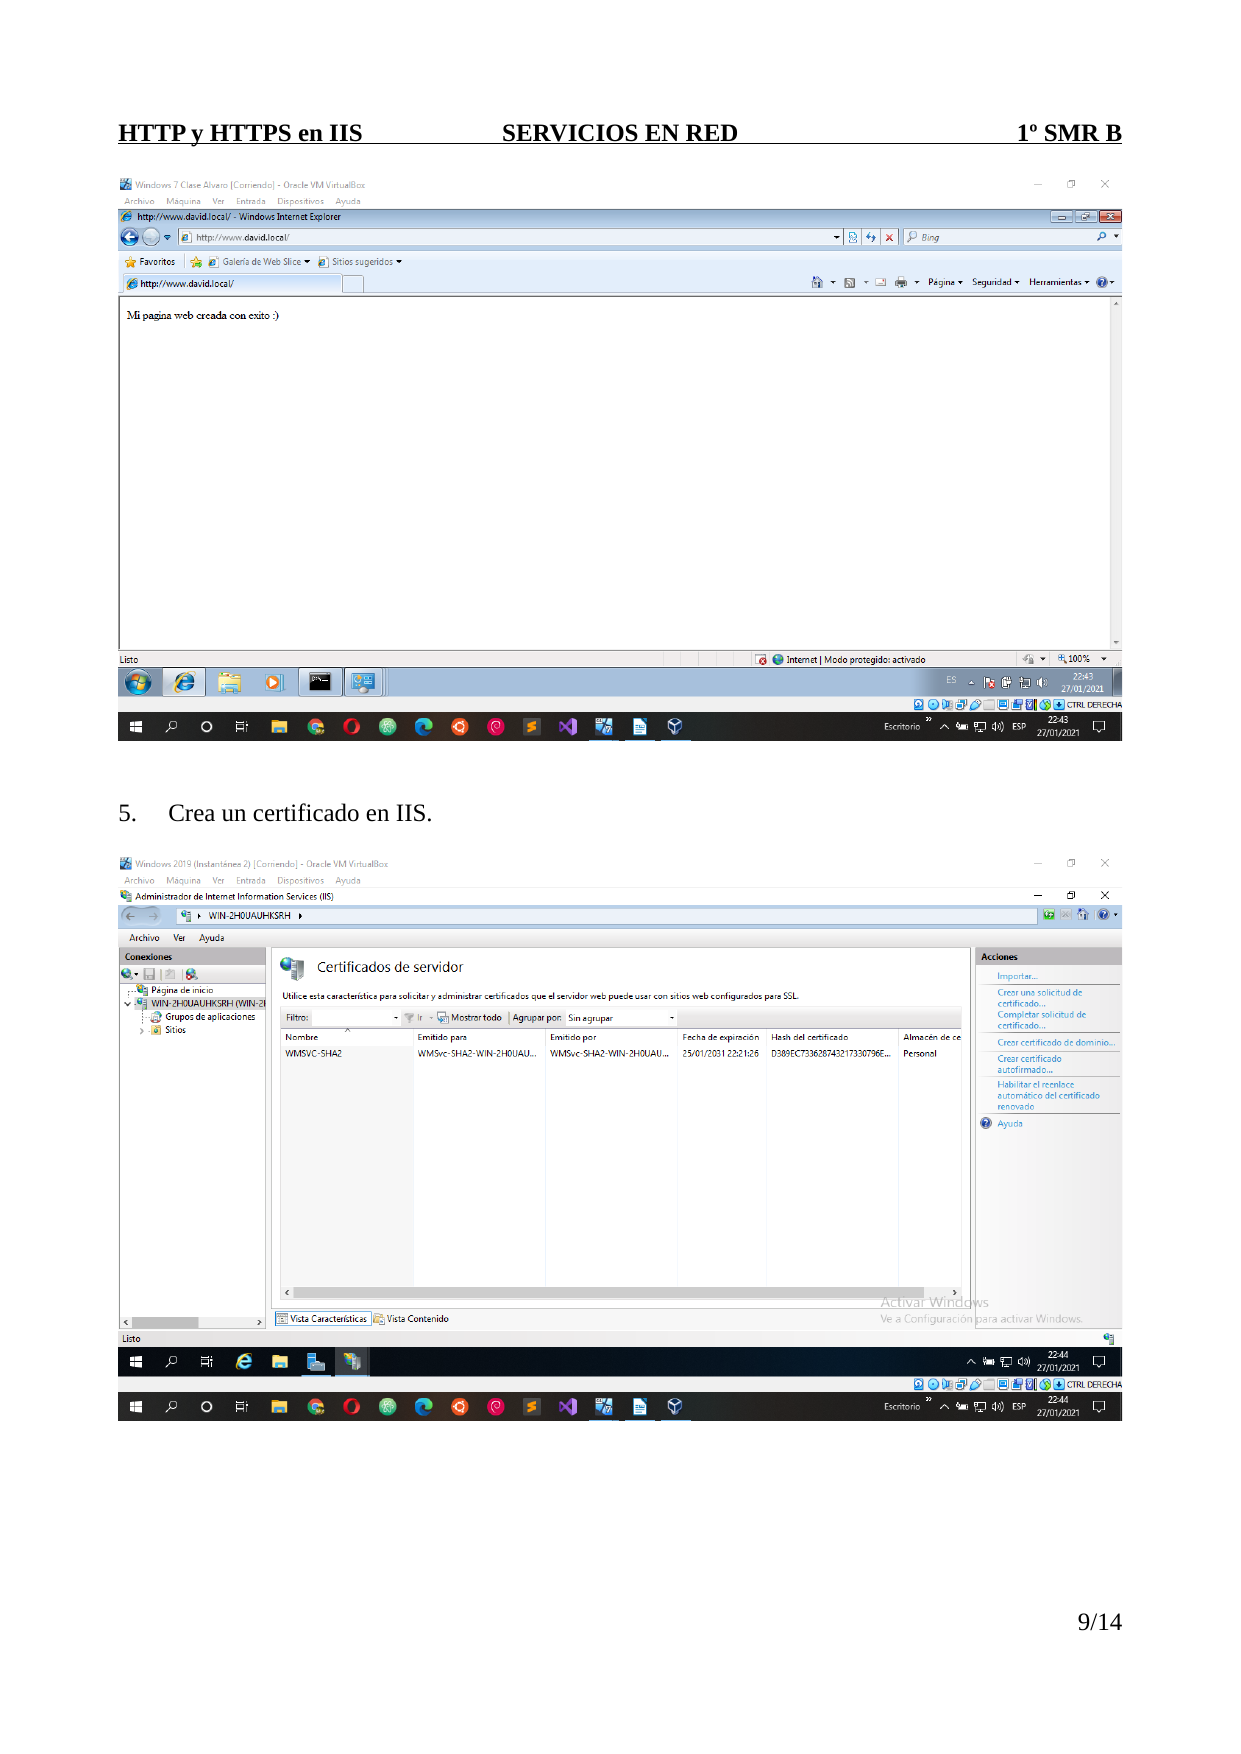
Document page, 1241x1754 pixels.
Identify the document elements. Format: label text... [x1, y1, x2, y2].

picture [118, 855, 1123, 1421]
text 5. Crea un certificado en IIS. [118, 798, 1122, 827]
picture [118, 176, 1123, 741]
